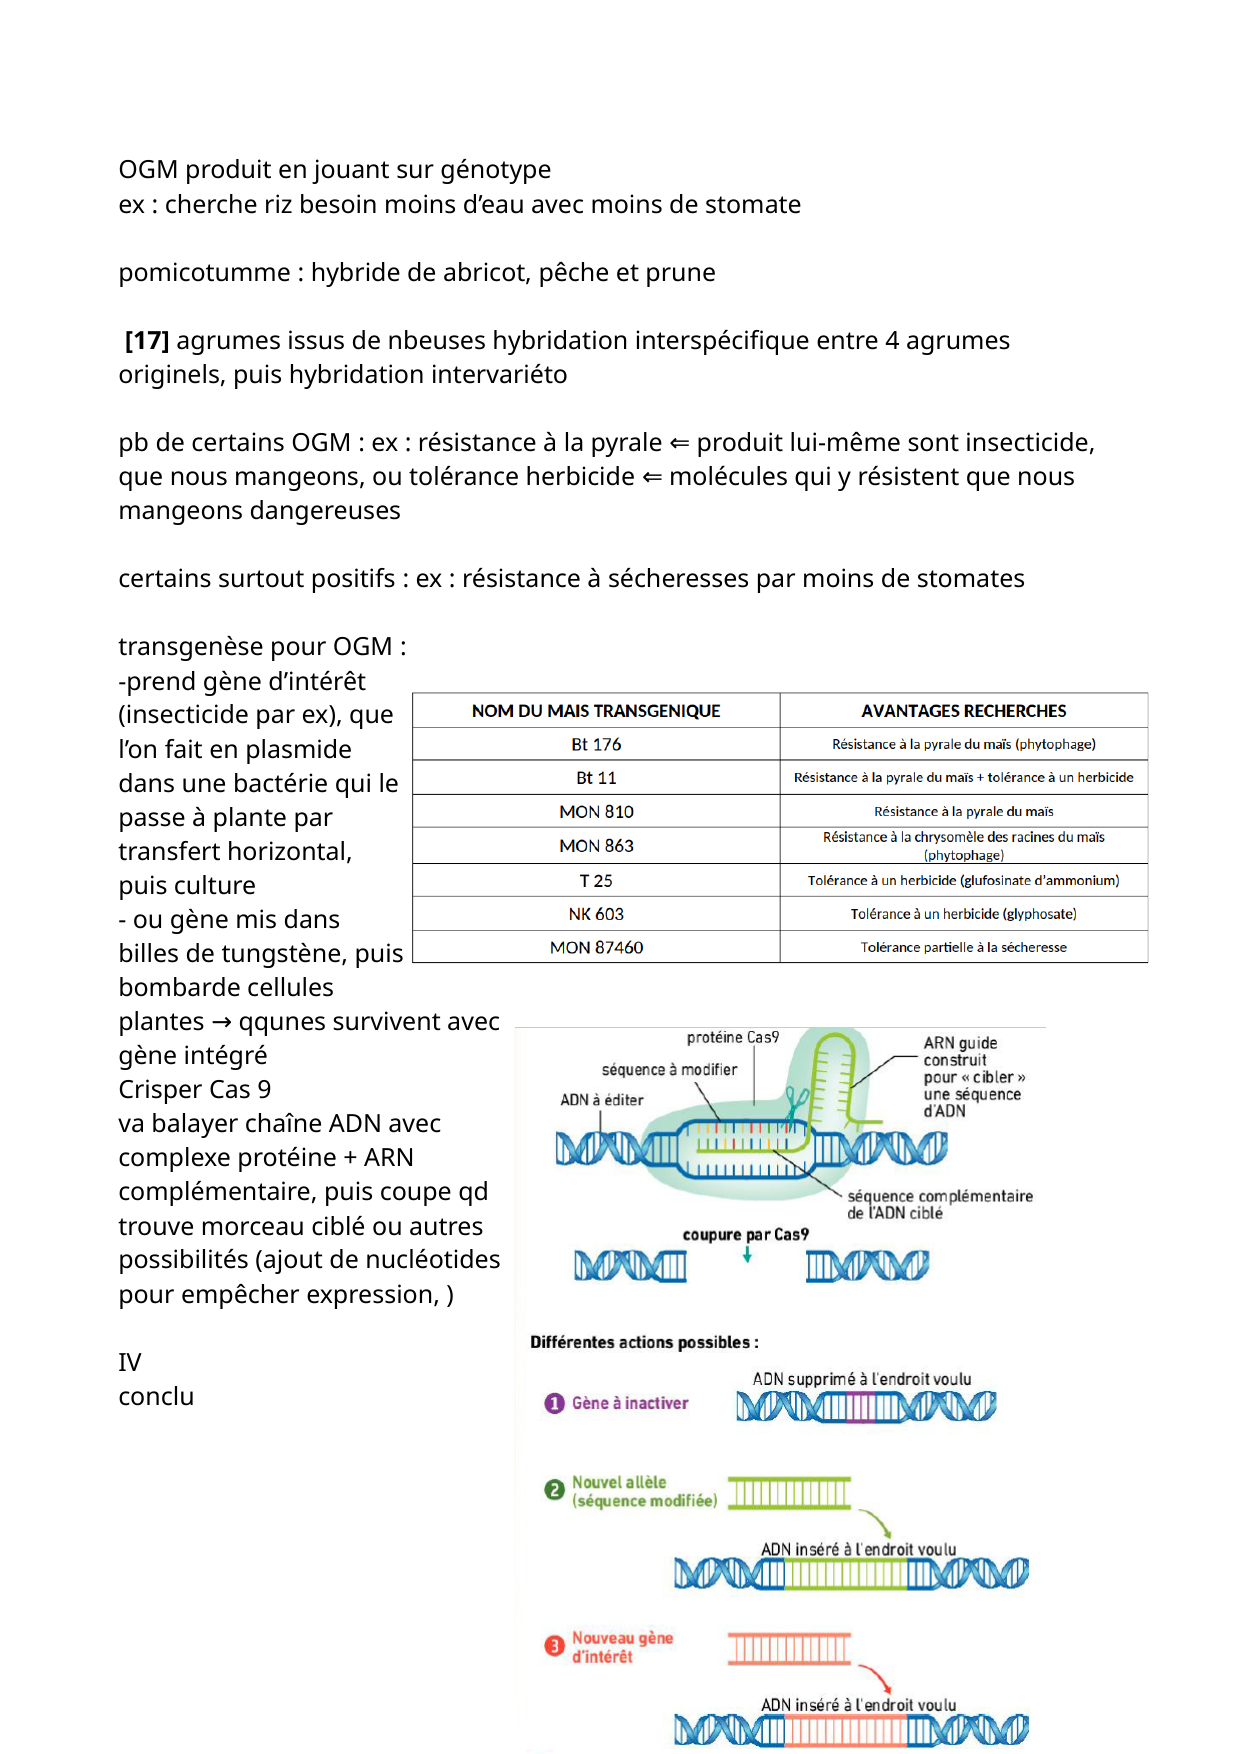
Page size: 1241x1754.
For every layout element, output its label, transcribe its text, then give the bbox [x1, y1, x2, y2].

text certains surtout positifs : ex : résistance à sécheresses par moins de stomates [118, 561, 1122, 595]
picture [514, 1027, 1047, 1754]
text transgenèse pour OGM : [118, 629, 1122, 663]
text [1047, 1378, 1122, 1412]
text [1047, 1106, 1122, 1310]
text - ou gène mis dans billes de tungstène, puis bombarde cellules plantes → qqunes survivent avec gène intégré [118, 902, 1122, 1072]
text Crisper Cas 9 [118, 1072, 514, 1106]
text -prend gène d’intérêt (insecticide par ex), que l’on fait en plasmide dans une bactérie qui le passe à plante par transfert horizontal, puis culture [118, 663, 1122, 902]
text ex : cherche riz besoin moins d’eau avec moins de stomate [118, 186, 1122, 220]
text [1047, 1344, 1122, 1378]
text va balayer chaîne ADN avec complexe protéine + ARN complémentaire, puis coupe qd trouve morceau ciblé ou autres possibilités (ajout de nucléotides pour empêcher expression, ) [118, 1106, 514, 1310]
text pomicotumme : hybride de abricot, pêche et prune [118, 254, 1122, 288]
text [1047, 1072, 1122, 1106]
picture [406, 681, 1149, 977]
text pb de certains OGM : ex : résistance à la pyrale ⇐ produit lui-même sont insecticide, que nous mangeons, ou tolérance herbicide ⇐ molécules qui y résistent que nous mangeons dangereuses [118, 425, 1122, 527]
text conclu [118, 1378, 514, 1412]
text [17] agrumes issus de nbeuses hybridation interspécifique entre 4 agrumes originels, puis hybridation intervariéto [118, 322, 1122, 391]
text OGM produit en jouant sur génotype [118, 152, 1122, 186]
text IV [118, 1344, 514, 1378]
